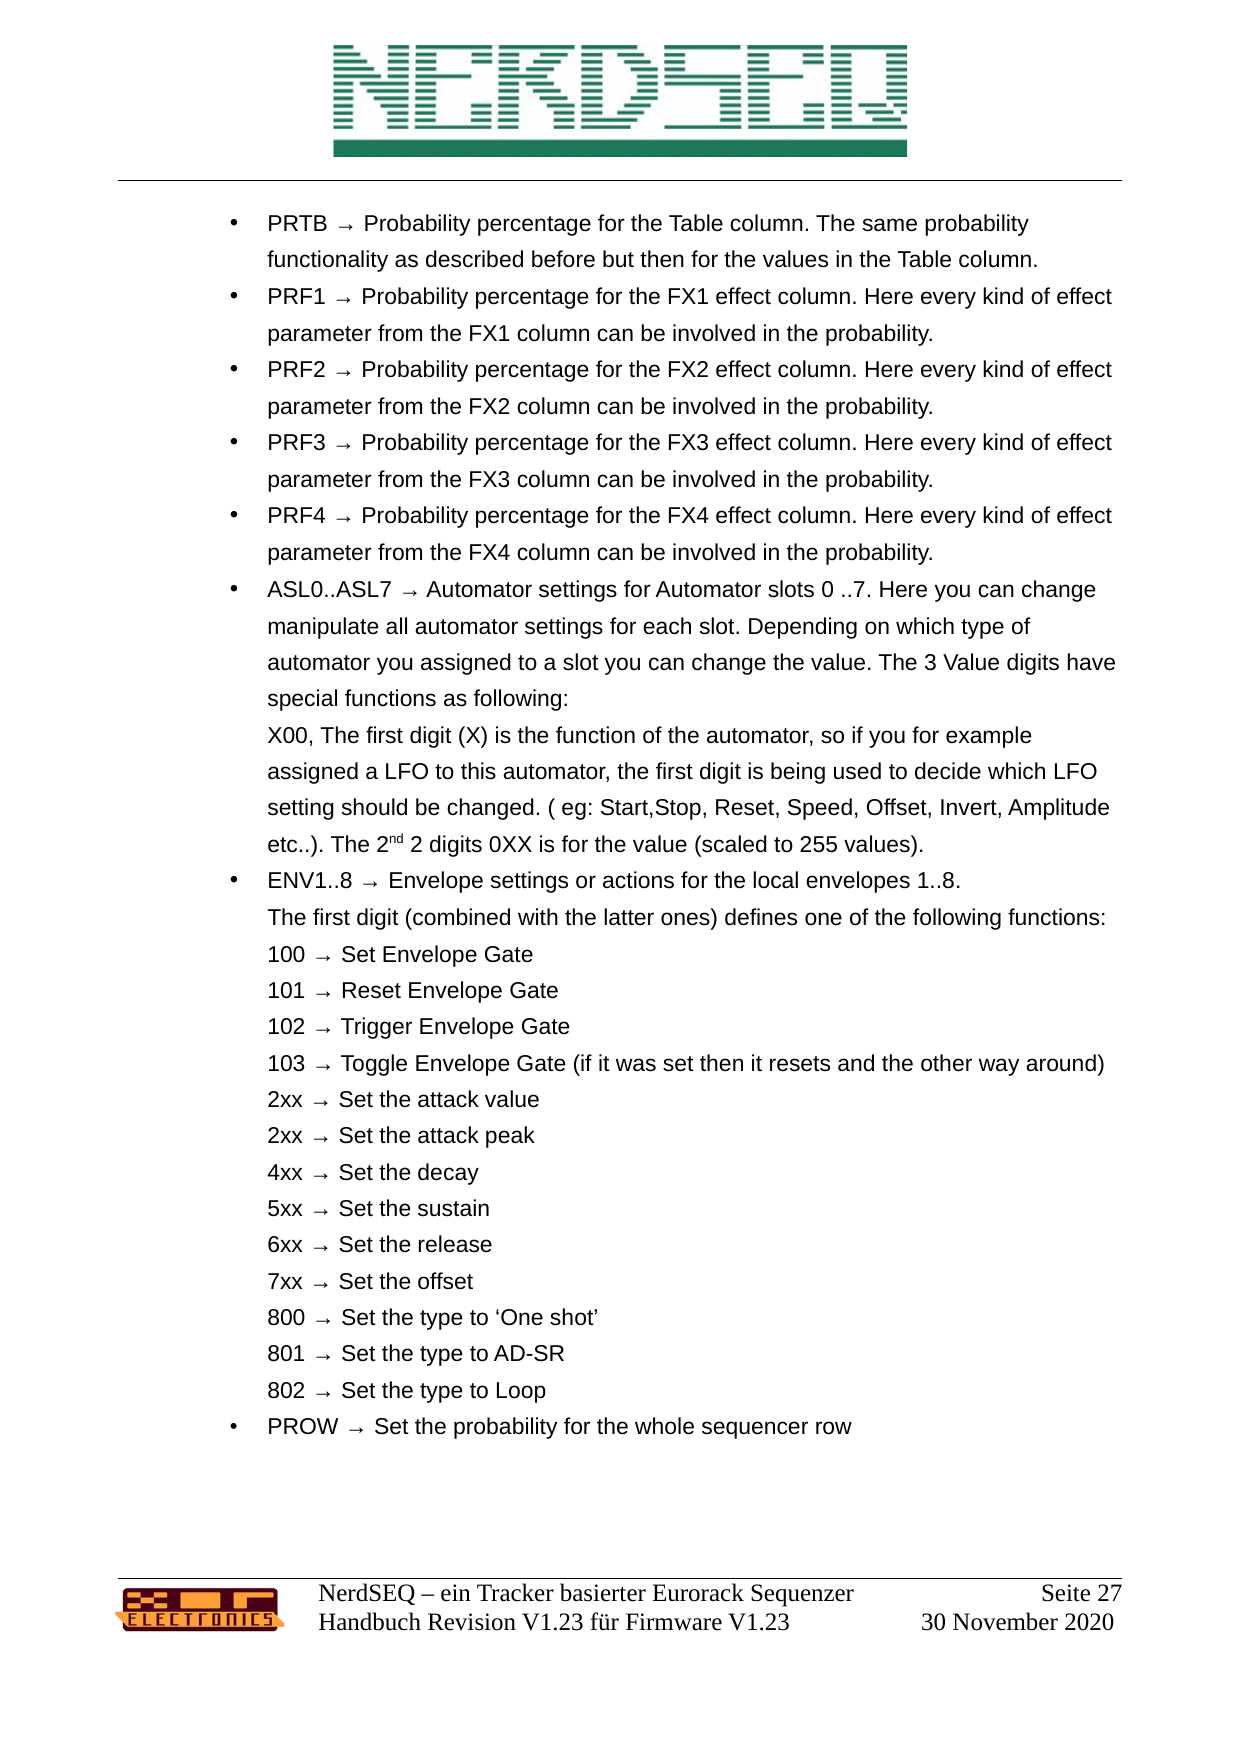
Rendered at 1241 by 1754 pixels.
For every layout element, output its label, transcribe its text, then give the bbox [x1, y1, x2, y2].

picture [115, 1584, 285, 1634]
list 801 → Set the type to AD-SR [229, 1340, 1122, 1367]
list PRTB → Probability percentage for the Table column. The same probability functionality as described before but then for the values in the Table column. [229, 209, 1122, 273]
list PRF1 → Probability percentage for the FX1 effect column. Here every kind of effect parameter from the FX1 column can be involved in the probability. [229, 283, 1122, 346]
list PRF3 → Probability percentage for the FX3 effect column. Here every kind of effect parameter from the FX3 column can be involved in the probability. [229, 429, 1122, 492]
list PRF4 → Probability percentage for the FX4 effect column. Here every kind of effect parameter from the FX4 column can be involved in the probability. [229, 502, 1122, 566]
list ENV1..8 → Envelope settings or actions for the local envelopes 1..8. [229, 867, 1122, 894]
picture [333, 45, 908, 157]
list 802 → Set the type to Loop [229, 1377, 1122, 1403]
list 4xx → Set the decay [229, 1159, 1122, 1185]
list 5xx → Set the sustain 6xx → Set the release 7xx → Set the offset 800 → Set the type to ‘One shot’ [229, 1195, 1122, 1330]
list PRF2 → Probability percentage for the FX2 effect column. Here every kind of effect parameter from the FX2 column can be involved in the probability. [229, 356, 1122, 419]
list PROW → Set the probability for the whole sequencer row [229, 1413, 1122, 1439]
list ASL0..ASL7 → Automator settings for Automator slots 0 ..7. Here you can change manipulate all automator settings for each slot. Depending on which type of automator you assigned to a slot you can change the value. The 3 Value digits have special functions as following: [229, 576, 1122, 712]
list X00, The first digit (X) is the function of the automator, so if you for example assigned a LFO to this automator, the first digit is being used to decide which LFO setting should be changed. ( eg: Start,Stop, Reset, Speed, Offset, Invert, Amplitude etc..). The 2nd 2 digits 0XX is for the value (scaled to 255 values). [229, 722, 1122, 857]
list The first digit (combined with the latter ones) defines one of the following functions: [229, 904, 1122, 931]
list 100 → Set Envelope Gate 101 → Reset Envelope Gate 102 → Trigger Envelope Gate 103 → Toggle Envelope Gate (if it was set then it resets and the other way around) 2xx → Set the attack value 2xx → Set the attack peak [229, 941, 1122, 1149]
